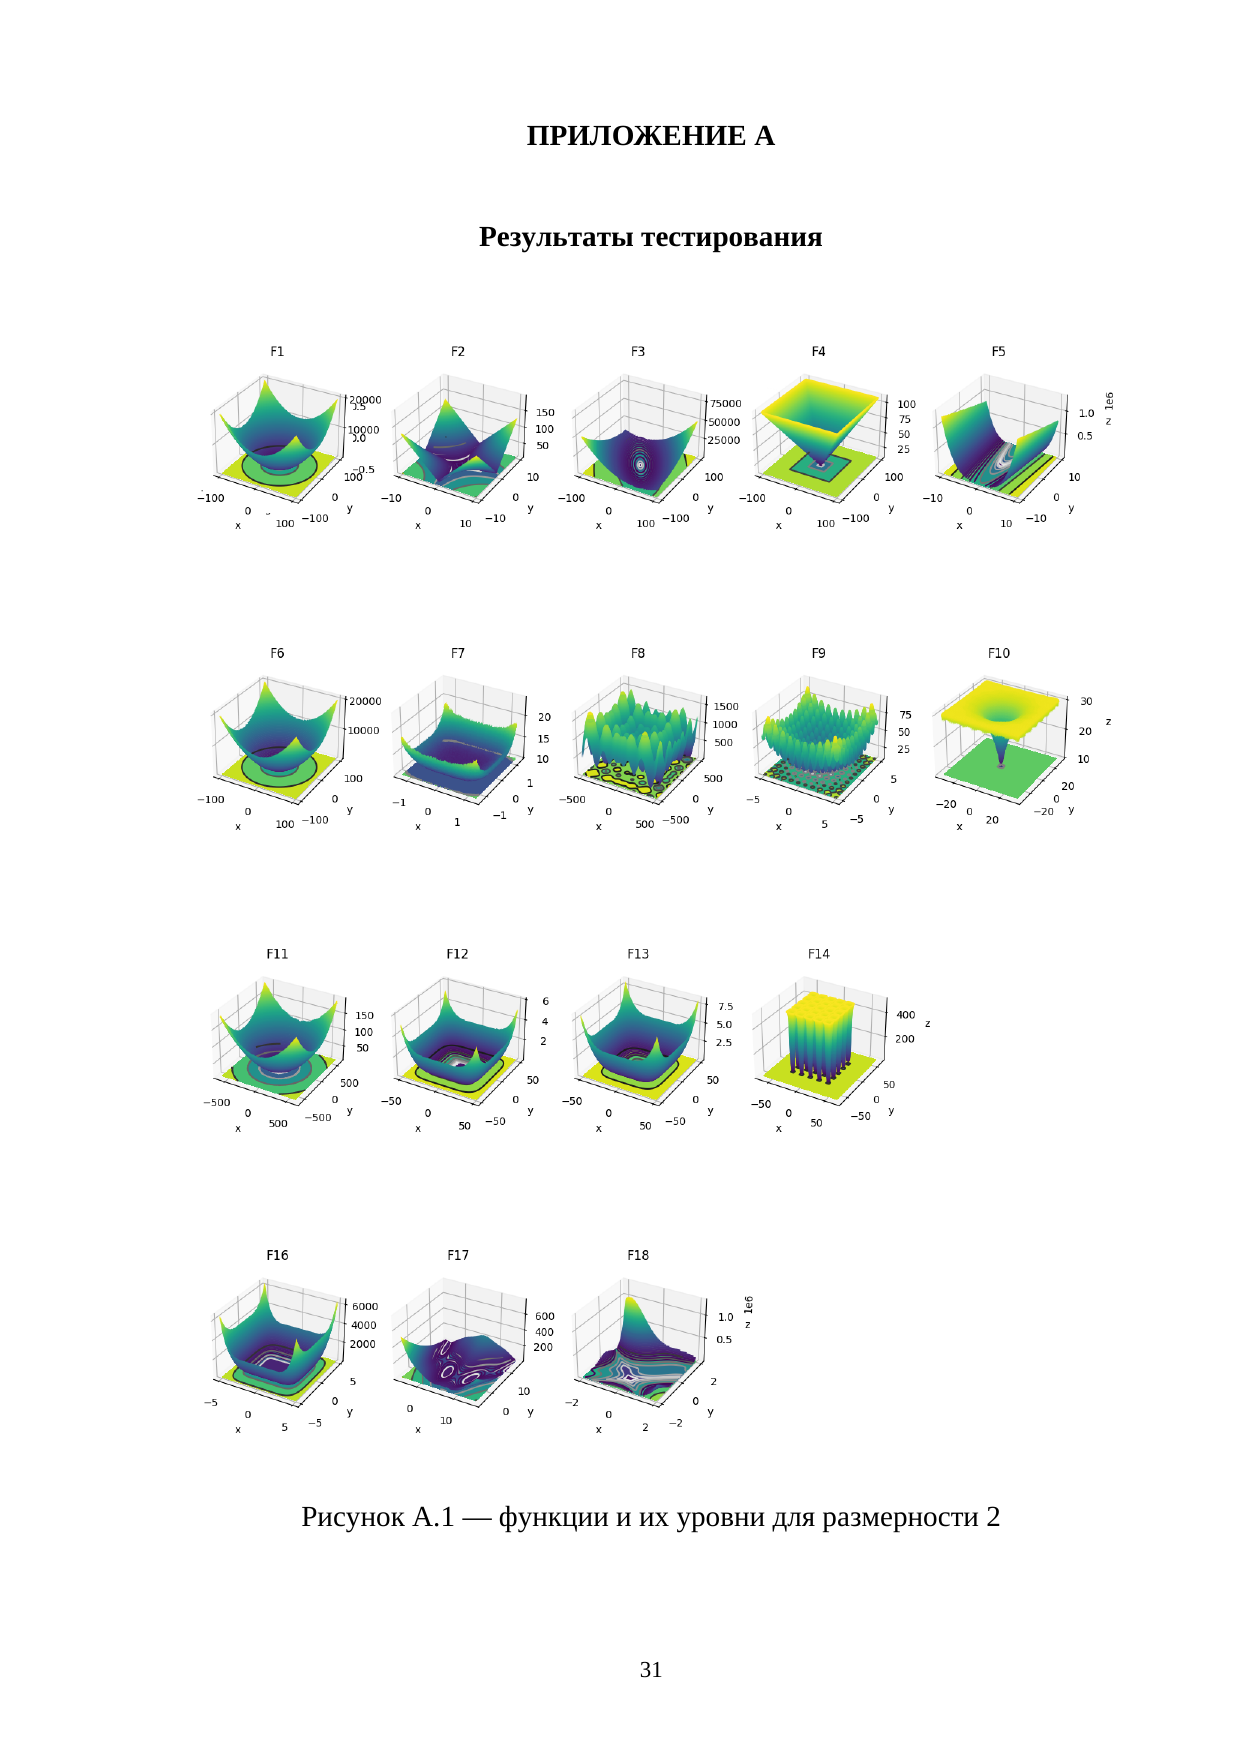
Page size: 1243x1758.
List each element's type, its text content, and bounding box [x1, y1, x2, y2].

text Рисунок А.1 — функции и их уровни для размерности 2 [177, 1466, 1124, 1532]
picture [177, 319, 1125, 1466]
subtitle ПРИЛОЖЕНИЕ А [177, 118, 1124, 152]
text Результаты тестирования [177, 219, 1124, 252]
